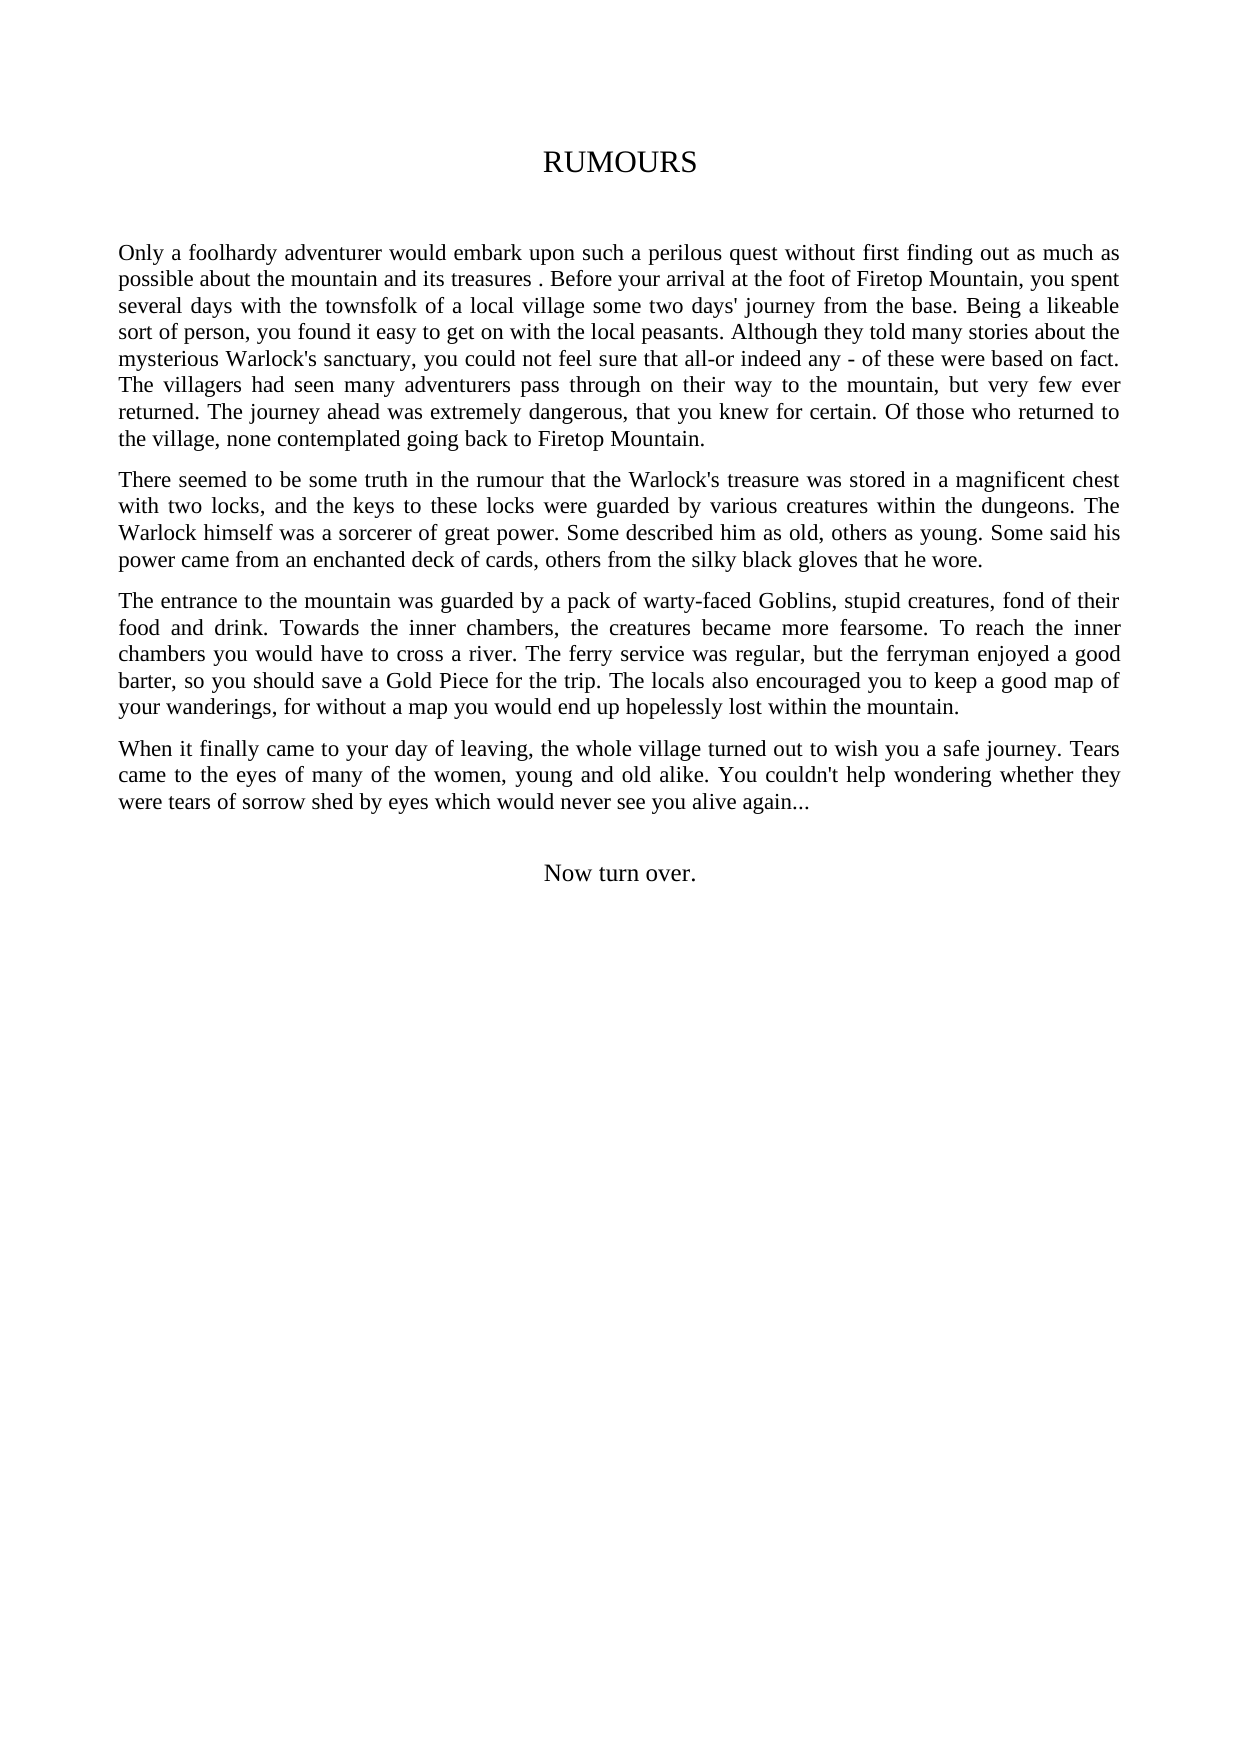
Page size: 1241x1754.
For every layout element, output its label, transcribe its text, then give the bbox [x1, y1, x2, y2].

text Now turn over. [118, 858, 1122, 887]
text Only a foolhardy adventurer would embark upon such a perilous quest without first finding out as much as possible about the mountain and its treasures . Before your arrival at the foot of Firetop Mountain, you spent several days with the townsfolk of a local village some two days' journey from the base. Being a likeable sort of person, you found it easy to get on with the local peasants. Although they told many stories about the mysterious Warlock's sanctuary, you could not feel sure that all-or indeed any - of these were based on fact. The villagers had seen many adventurers pass through on their way to the mountain, but very few ever returned. The journey ahead was extremely dangerous, that you knew for certain. Of those who returned to the village, none contemplated going back to Firetop Mountain. [118, 238, 1122, 451]
text The entrance to the mountain was guarded by a pack of warty-faced Goblins, stupid creatures, fond of their food and drink. Towards the inner chambers, the creatures became more fearsome. To reach the inner chambers you would have to cross a river. The ferry service was regular, but the ferryman enjoyed a good barter, so you should save a Gold Piece for the trip. The locals also encouraged you to keep a good map of your wanderings, for without a map you would end up hopelessly lost within the mountain. [118, 587, 1122, 719]
text When it finally came to your day of leaving, the whole village turned out to wish you a safe journey. Tears came to the eyes of many of the women, young and old alike. You couldn't help wondering whether they were tears of sorrow shed by eyes which would never see you alive again... [118, 734, 1122, 814]
subtitle RUMOURS [118, 143, 1122, 179]
text There seemed to be some truth in the rumour that the Warlock's treasure was stored in a magnificent chest with two locks, and the keys to these locks were guarded by various creatures within the dungeons. The Warlock himself was a sorcerer of great power. Some described him as old, others as young. Some said his power came from an enchanted deck of cards, others from the silky black gloves that he wore. [118, 466, 1122, 572]
